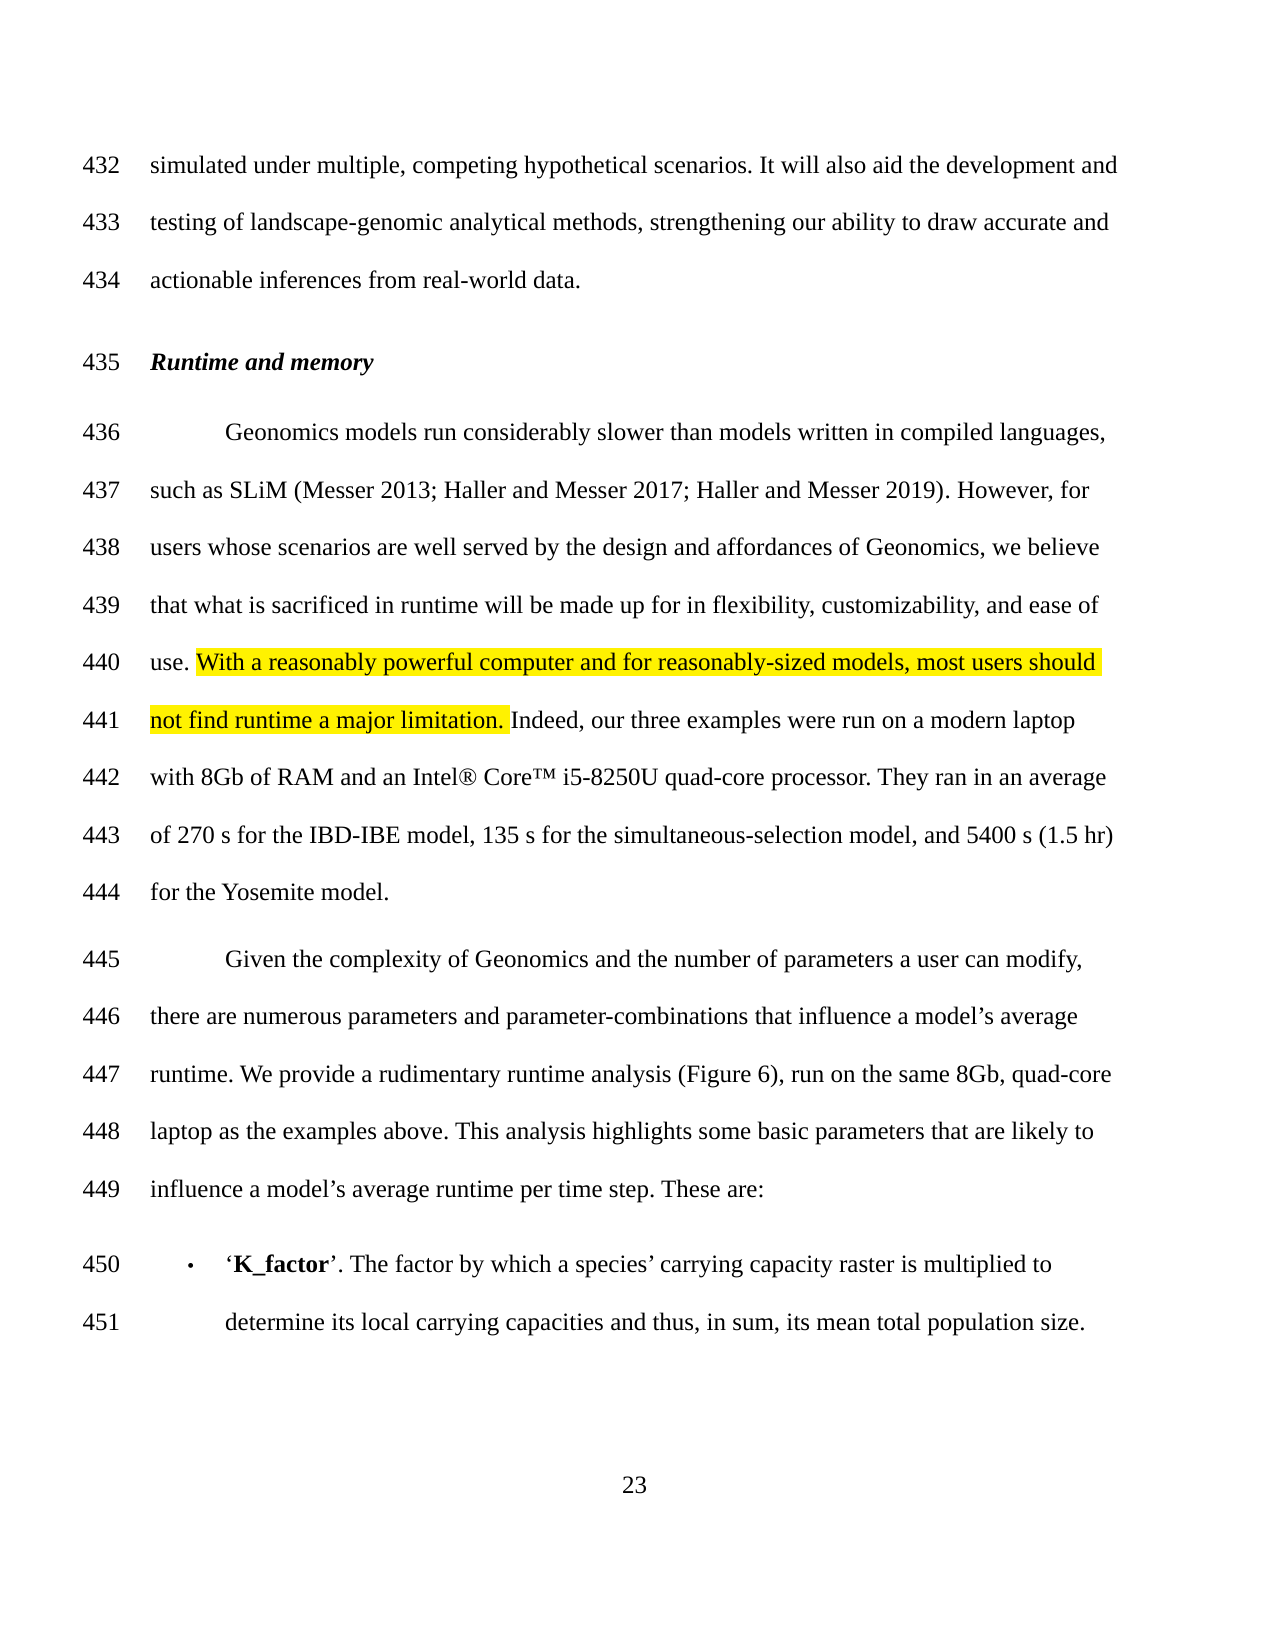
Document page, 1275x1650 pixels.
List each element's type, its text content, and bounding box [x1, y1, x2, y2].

subtitle Runtime and memory [150, 347, 1125, 376]
text Geonomics models run considerably slower than models written in compiled languages, such as SLiM (Messer 2013; Haller and Messer 2017; Haller and Messer 2019). However, for users whose scenarios are well served by the design and affordances of Geonomics, we believe that what is sacrificed in runtime will be made up for in flexibility, customizability, and ease of use. With a reasonably powerful computer and for reasonably-sized models, most users should not find runtime a major limitation. Indeed, our three examples were run on a modern laptop with 8Gb of RAM and an Intel® Core™ i5-8250U quad-core processor. They ran in an average of 270 s for the IBD-IBE model, 135 s for the simultaneous-selection model, and 5400 s (1.5 hr) for the Yosemite model. [150, 417, 1125, 906]
list ‘K_factor’. The factor by which a species’ carrying capacity raster is multiplied to determine its local carrying capacities and thus, in sum, its mean total population size. [187, 1249, 1125, 1336]
text Given the complexity of Geonomics and the number of parameters a user can modify, there are numerous parameters and parameter-combinations that influence a model’s average runtime. We provide a rudimentary runtime analysis (Figure 6), run on the same 8Gb, quad-core laptop as the examples above. This analysis highlights some basic parameters that are likely to influence a model’s average runtime per time step. These are: [150, 944, 1125, 1203]
text simulated under multiple, competing hypothetical scenarios. It will also aid the development and testing of landscape-genomic analytical methods, strengthening our ability to draw accurate and actionable inferences from real-world data. [150, 150, 1125, 294]
